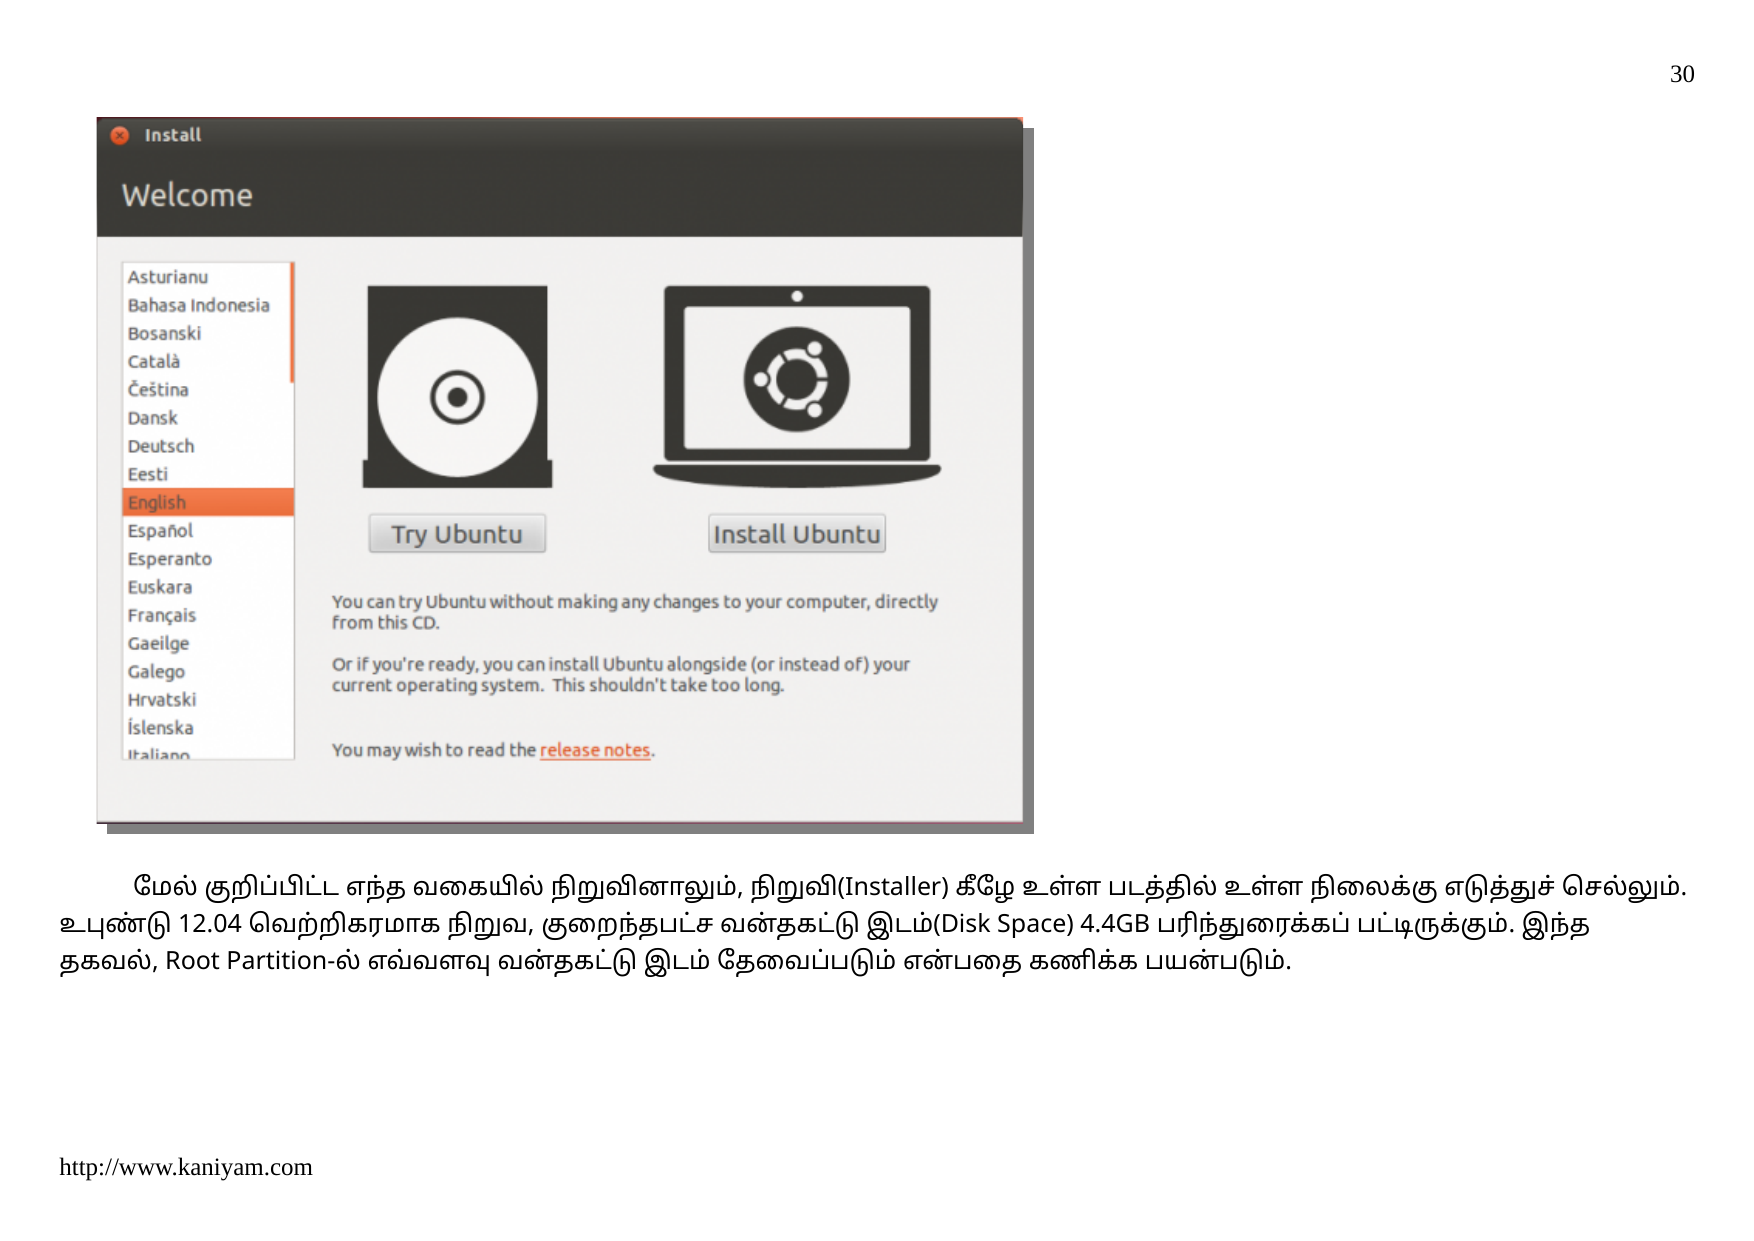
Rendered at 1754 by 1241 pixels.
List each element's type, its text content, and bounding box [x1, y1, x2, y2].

text மேல் குறிப்பிட்ட எந்த வகையில் நிறுவினாலும், நிறுவி(Installer) கீழே உள்ள படத்தில் உள்ள நிலைக்கு எடுத்துச் செல்லும். உபுண்டு 12.04 வெற்றிகரமாக நிறுவ, குறைந்தபட்ச வன்தகட்டு இடம்(Disk Space) 4.4GB பரிந்துரைக்கப் பட்டிருக்கும். இந்த தகவல், Root Partition-ல் எவ்வளவு வன்தகட்டு இடம் தேவைப்படும் என்பதை கணிக்க பயன்படும். [59, 869, 1695, 979]
picture [96, 117, 1024, 824]
